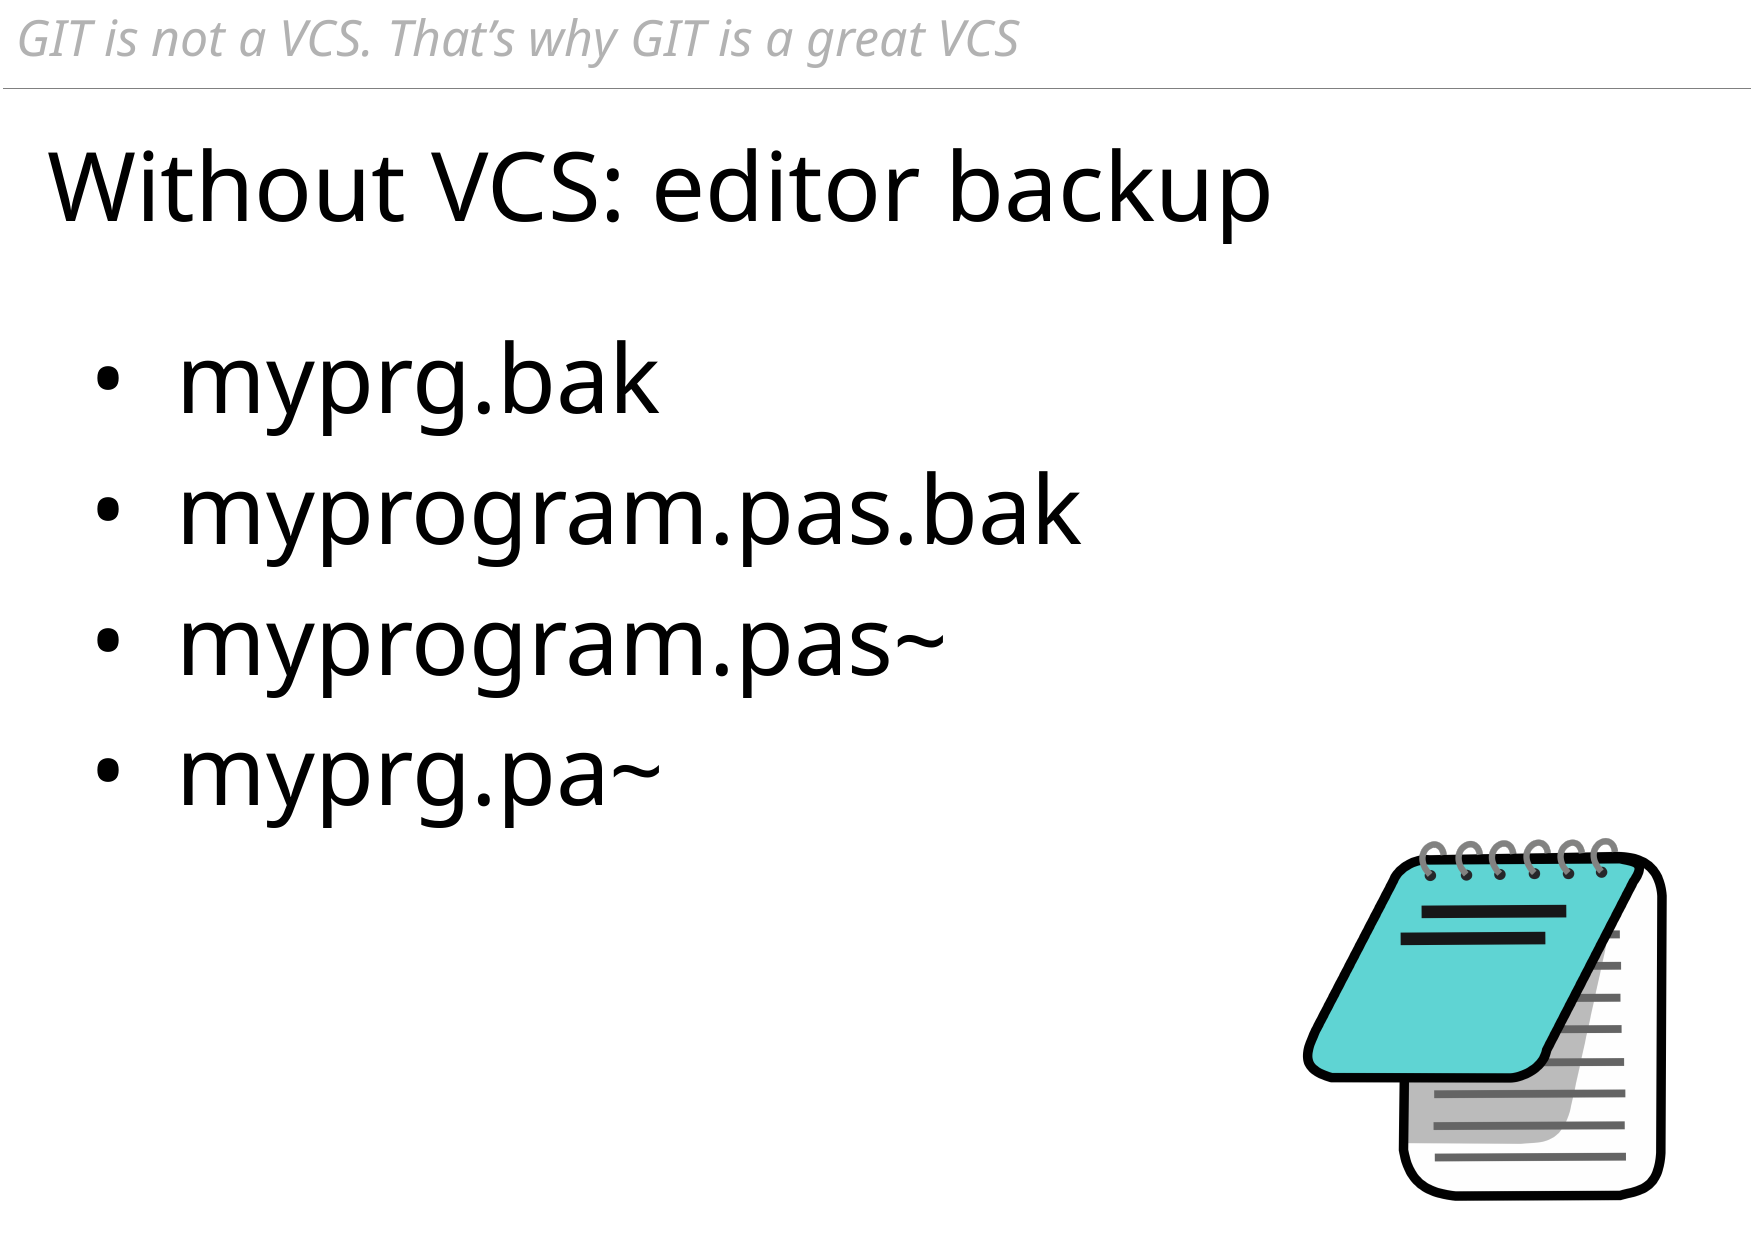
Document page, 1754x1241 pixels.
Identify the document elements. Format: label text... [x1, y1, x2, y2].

text Without VCS: editor backup [3, 118, 1751, 249]
text • myprogram.pas.bak [3, 442, 1751, 572]
picture [1298, 828, 1683, 1210]
text • myprogram.pas~ [3, 572, 1751, 703]
text • myprg.pa~ [3, 703, 1751, 833]
text • myprg.bak [3, 311, 1751, 442]
